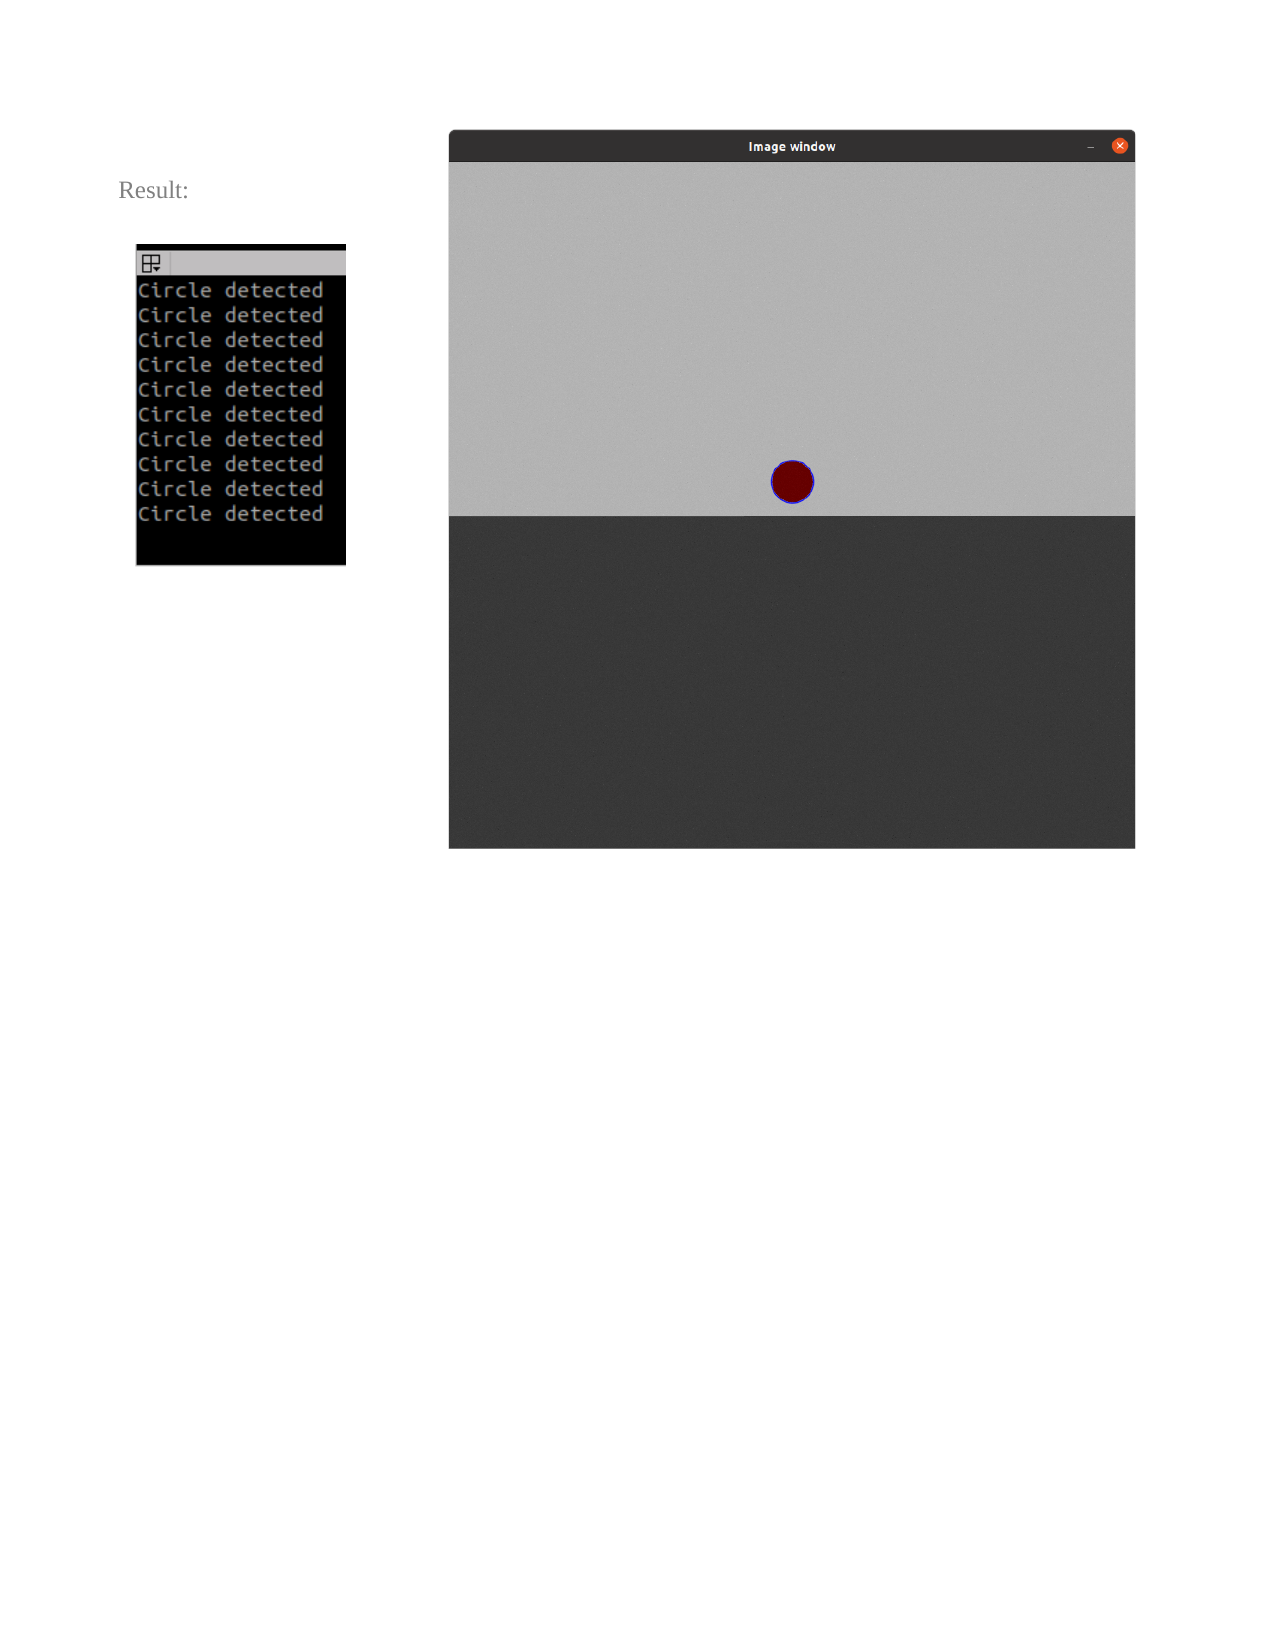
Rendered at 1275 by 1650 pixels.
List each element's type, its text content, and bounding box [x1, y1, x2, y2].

picture [448, 129, 1136, 849]
text Result: [118, 176, 448, 204]
text [1136, 176, 1157, 204]
